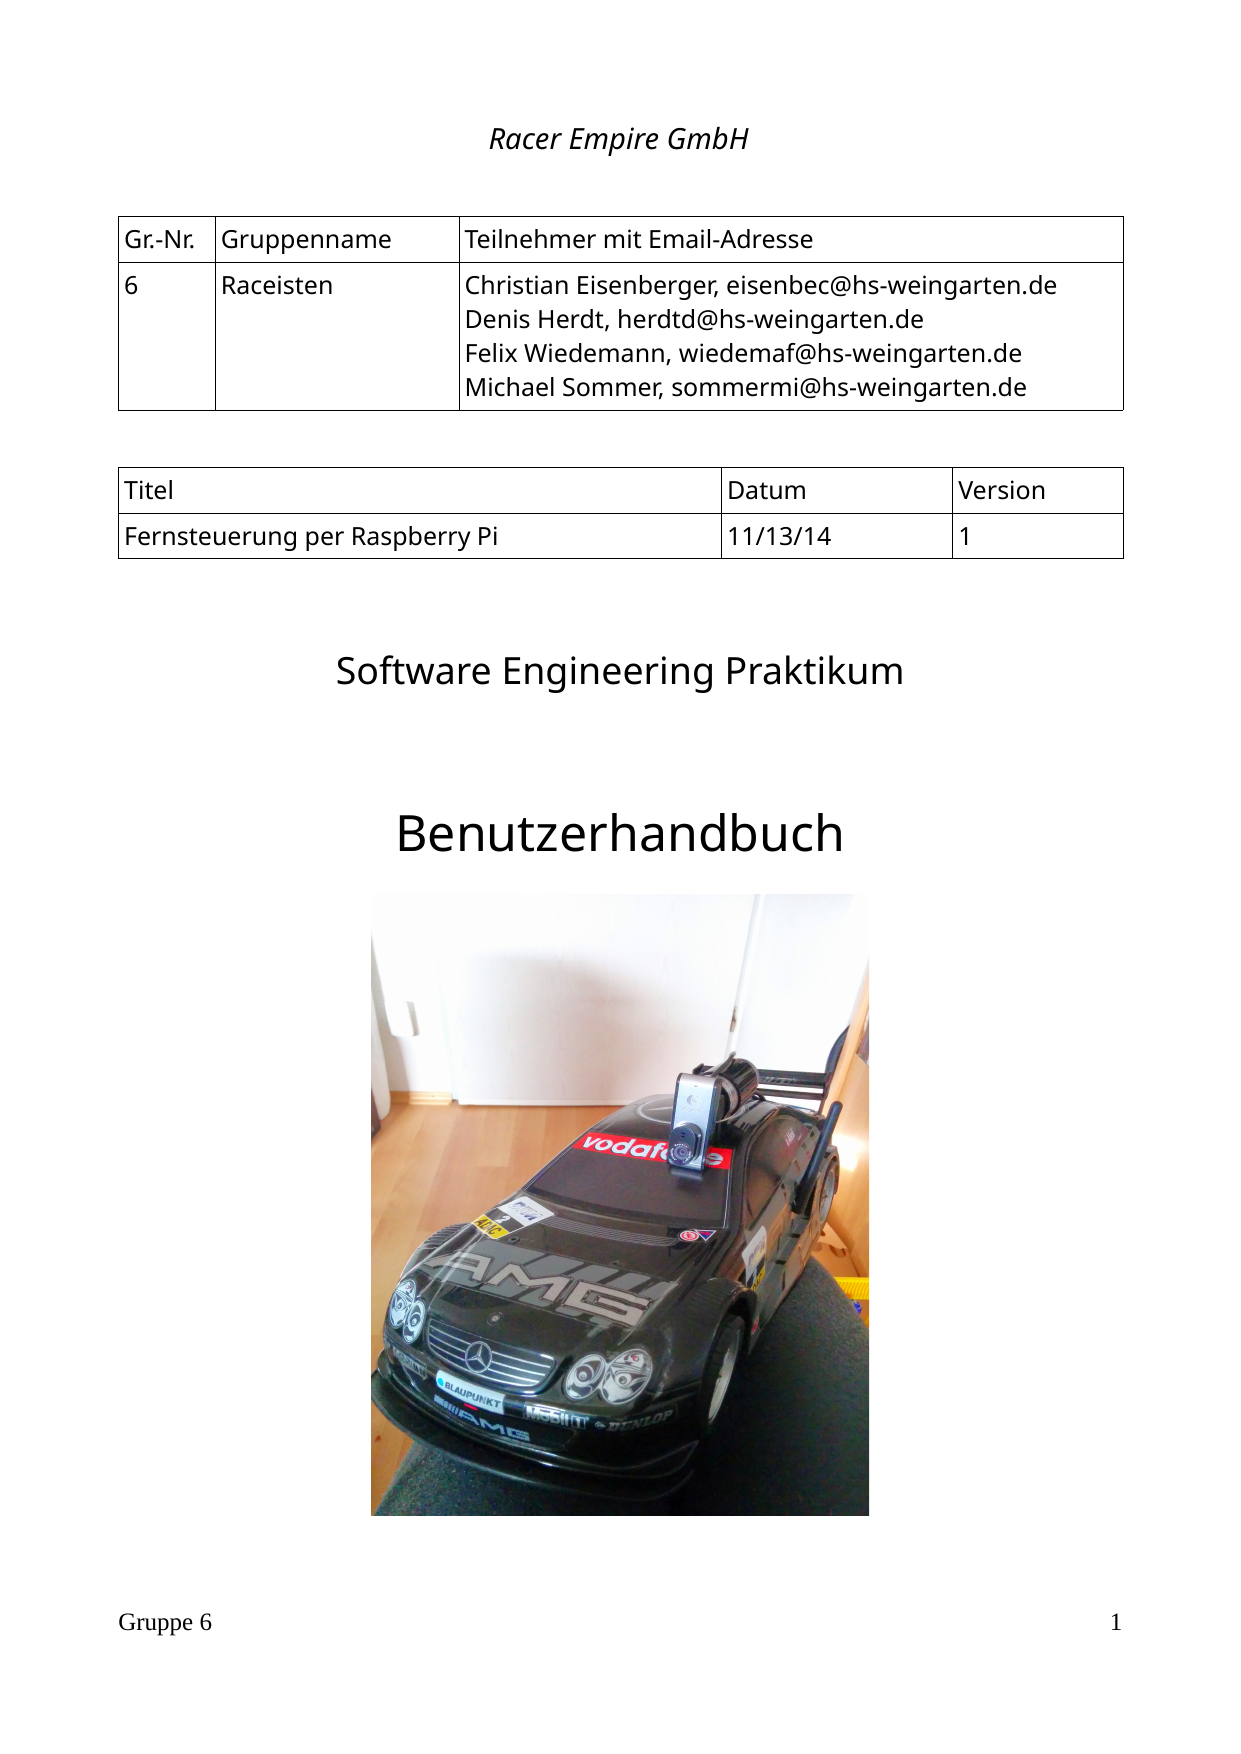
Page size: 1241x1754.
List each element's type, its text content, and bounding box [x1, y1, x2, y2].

table_cell Fernsteuerung per Raspberry Pi [119, 514, 721, 558]
table_header Gruppenname [216, 217, 459, 262]
text Software Engineering Praktikum [118, 645, 1122, 696]
picture [371, 894, 870, 1516]
table_cell Christian Eisenberger, eisenbec@hs-weingarten.de Denis Herdt, herdtd@hs-weingarten.de Felix Wiedemann, wiedemaf@hs-weingarten.de Michael Sommer, sommermi@hs-weingarten.de [460, 263, 1123, 409]
table_header Gr.-Nr. [119, 217, 215, 262]
table_cell 1 [953, 514, 1123, 558]
table_header Titel [119, 468, 721, 513]
table_header Teilnehmer mit Email-Adresse [460, 217, 1123, 262]
table_header Datum [722, 468, 952, 513]
table_cell 6 [119, 263, 215, 409]
table_cell 13.11.14 [722, 514, 952, 558]
table_header Version [953, 468, 1123, 513]
table_cell Raceisten [216, 263, 459, 409]
text Benutzerhandbuch [118, 798, 1122, 866]
